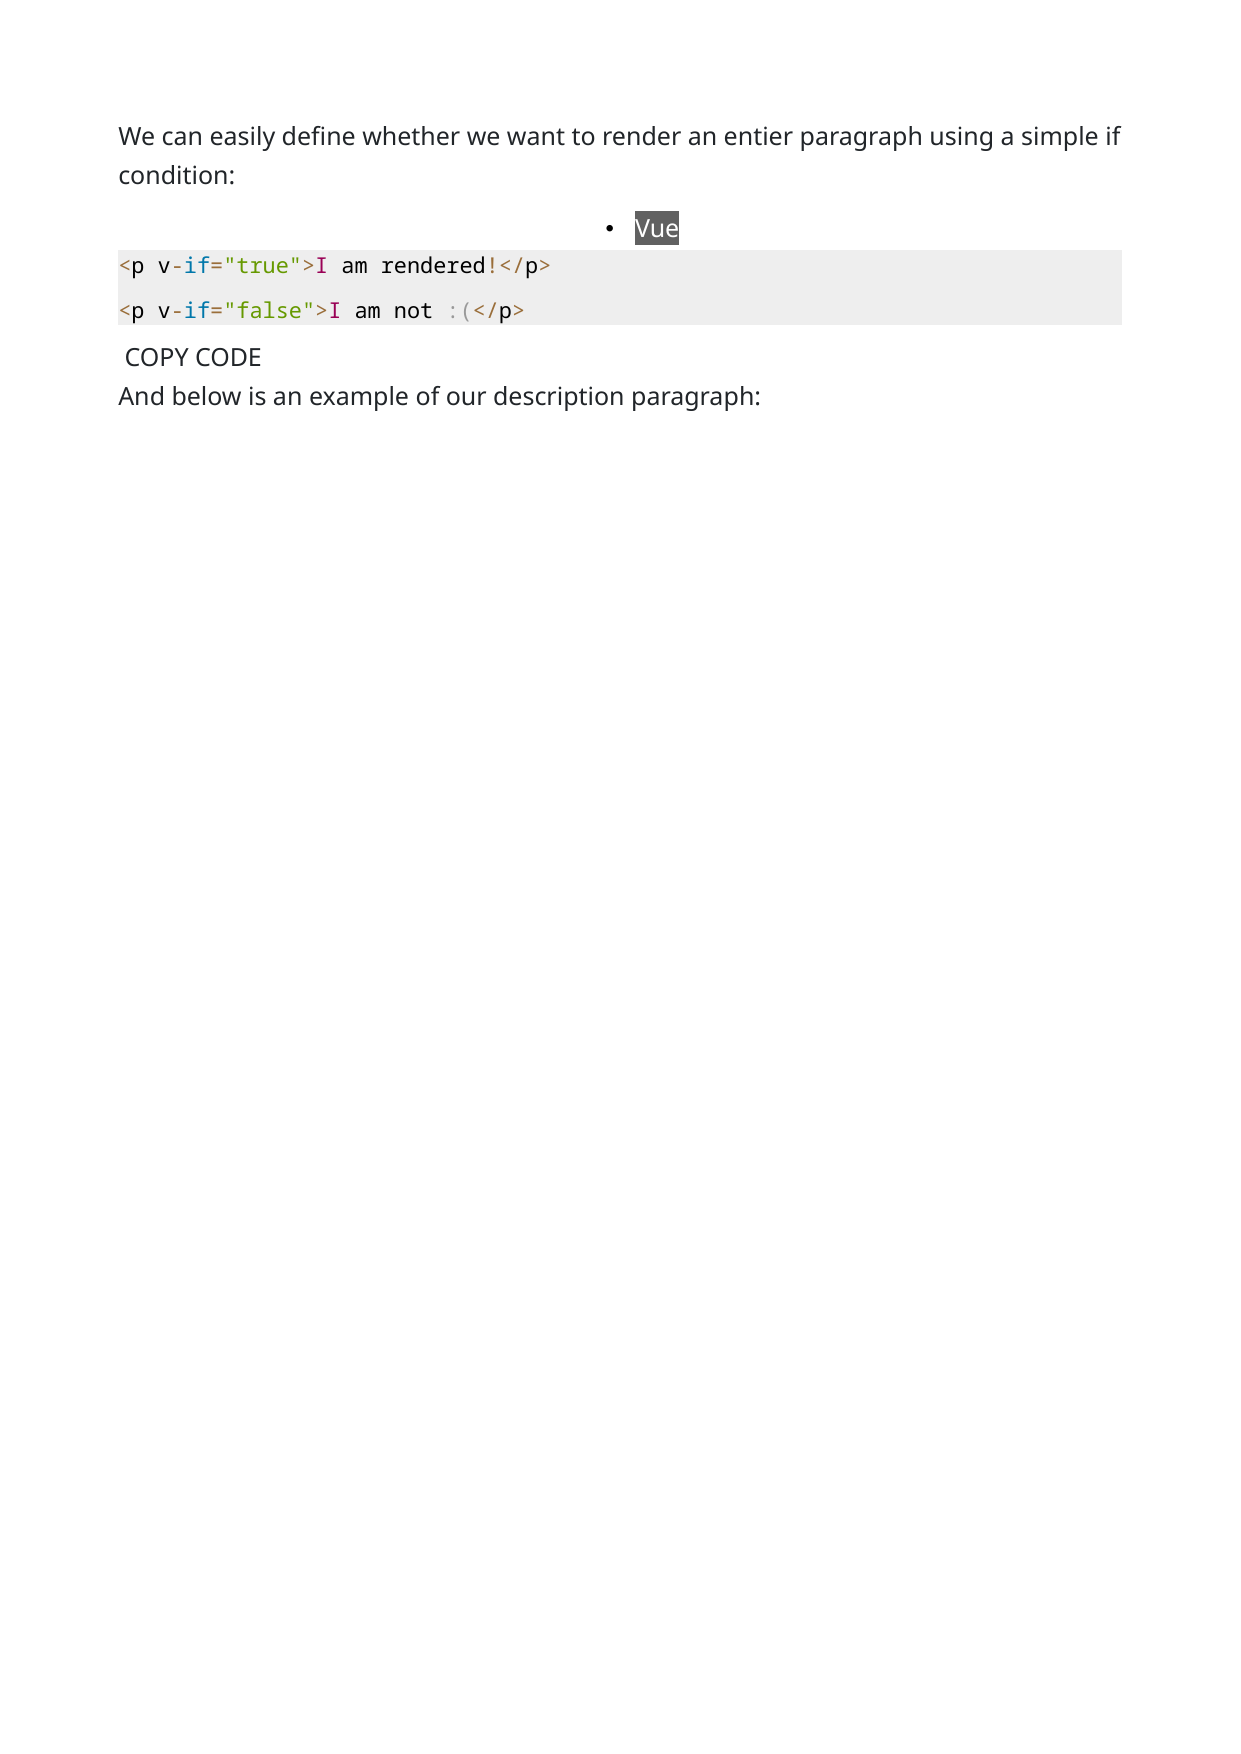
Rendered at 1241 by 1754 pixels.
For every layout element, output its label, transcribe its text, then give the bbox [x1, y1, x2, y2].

text <p v-if="false">I am not :(</p> [118, 295, 1122, 325]
text And below is an example of our description paragraph: [118, 379, 1122, 413]
text COPY CODE [118, 339, 1122, 374]
text We can easily define whether we want to render an entier paragraph using a simple if condition: [118, 118, 1122, 191]
list Vue [162, 211, 1122, 245]
text <p v-if="true">I am rendered!</p> [118, 250, 1122, 280]
